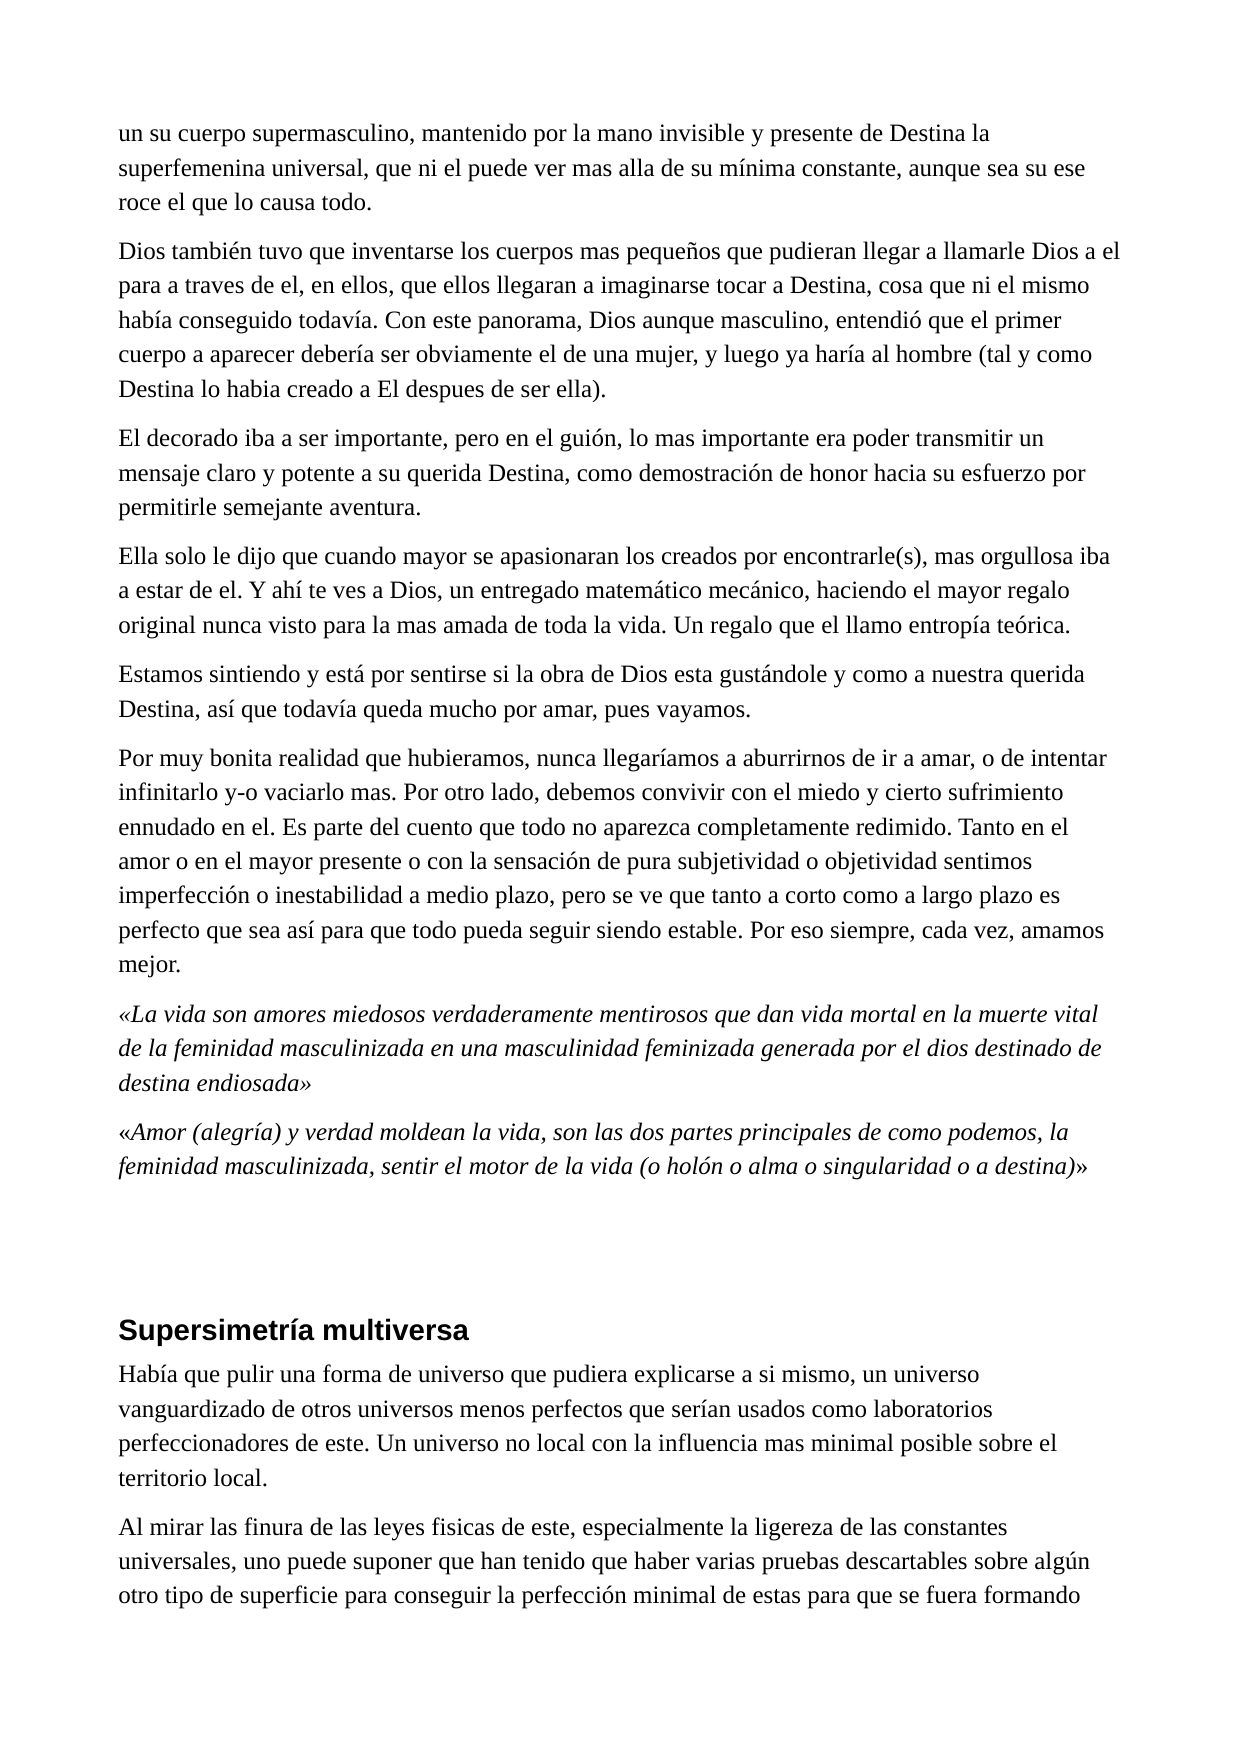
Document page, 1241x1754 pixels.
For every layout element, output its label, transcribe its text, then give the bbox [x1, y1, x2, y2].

text Ella solo le dijo que cuando mayor se apasionaran los creados por encontrarle(s), mas orgullosa iba a estar de el. Y ahí te ves a Dios, un entregado matemático mecánico, haciendo el mayor regalo original nunca visto para la mas amada de toda la vida. Un regalo que el llamo entropía teórica. [118, 541, 1122, 639]
text Al mirar las finura de las leyes fisicas de este, especialmente la ligereza de las constantes universales, uno puede suponer que han tenido que haber varias pruebas descartables sobre algún otro tipo de superficie para conseguir la perfección minimal de estas para que se fuera formando [118, 1512, 1122, 1609]
text «Amor (alegría) y verdad moldean la vida, son las dos partes principales de como podemos, la feminidad masculinizada, sentir el motor de la vida (o holón o alma o singularidad o a destina)» [118, 1117, 1122, 1180]
text Dios también tuvo que inventarse los cuerpos mas pequeños que pudieran llegar a llamarle Dios a el para a traves de el, en ellos, que ellos llegaran a imaginarse tocar a Destina, cosa que ni el mismo había conseguido todavía. Con este panorama, Dios aunque masculino, entendió que el primer cuerpo a aparecer debería ser obviamente el de una mujer, y luego ya haría al hombre (tal y como Destina lo habia creado a El despues de ser ella). [118, 236, 1122, 403]
text «La vida son amores miedosos verdaderamente mentirosos que dan vida mortal en la muerte vital de la feminidad masculinizada en una masculinidad feminizada generada por el dios destinado de destina endiosada» [118, 999, 1122, 1096]
text El decorado iba a ser importante, pero en el guión, lo mas importante era poder transmitir un mensaje claro y potente a su querida Destina, como demostración de honor hacia su esfuerzo por permitirle semejante aventura. [118, 423, 1122, 521]
subtitle Supersimetría multiversa [118, 1313, 1122, 1347]
text un su cuerpo supermasculino, mantenido por la mano invisible y presente de Destina la superfemenina universal, que ni el puede ver mas alla de su mínima constante, aunque sea su ese roce el que lo causa todo. [118, 118, 1122, 216]
text Por muy bonita realidad que hubieramos, nunca llegaríamos a aburrirnos de ir a amar, o de intentar infinitarlo y-o vaciarlo mas. Por otro lado, debemos convivir con el miedo y cierto sufrimiento ennudado en el. Es parte del cuento que todo no aparezca completamente redimido. Tanto en el amor o en el mayor presente o con la sensación de pura subjetividad o objetividad sentimos imperfección o inestabilidad a medio plazo, pero se ve que tanto a corto como a largo plazo es perfecto que sea así para que todo pueda seguir siendo estable. Por eso siempre, cada vez, amamos mejor. [118, 743, 1122, 978]
text Había que pulir una forma de universo que pudiera explicarse a si mismo, un universo vanguardizado de otros universos menos perfectos que serían usados como laboratorios perfeccionadores de este. Un universo no local con la influencia mas minimal posible sobre el territorio local. [118, 1359, 1122, 1491]
text Estamos sintiendo y está por sentirse si la obra de Dios esta gustándole y como a nuestra querida Destina, así que todavía queda mucho por amar, pues vayamos. [118, 659, 1122, 722]
